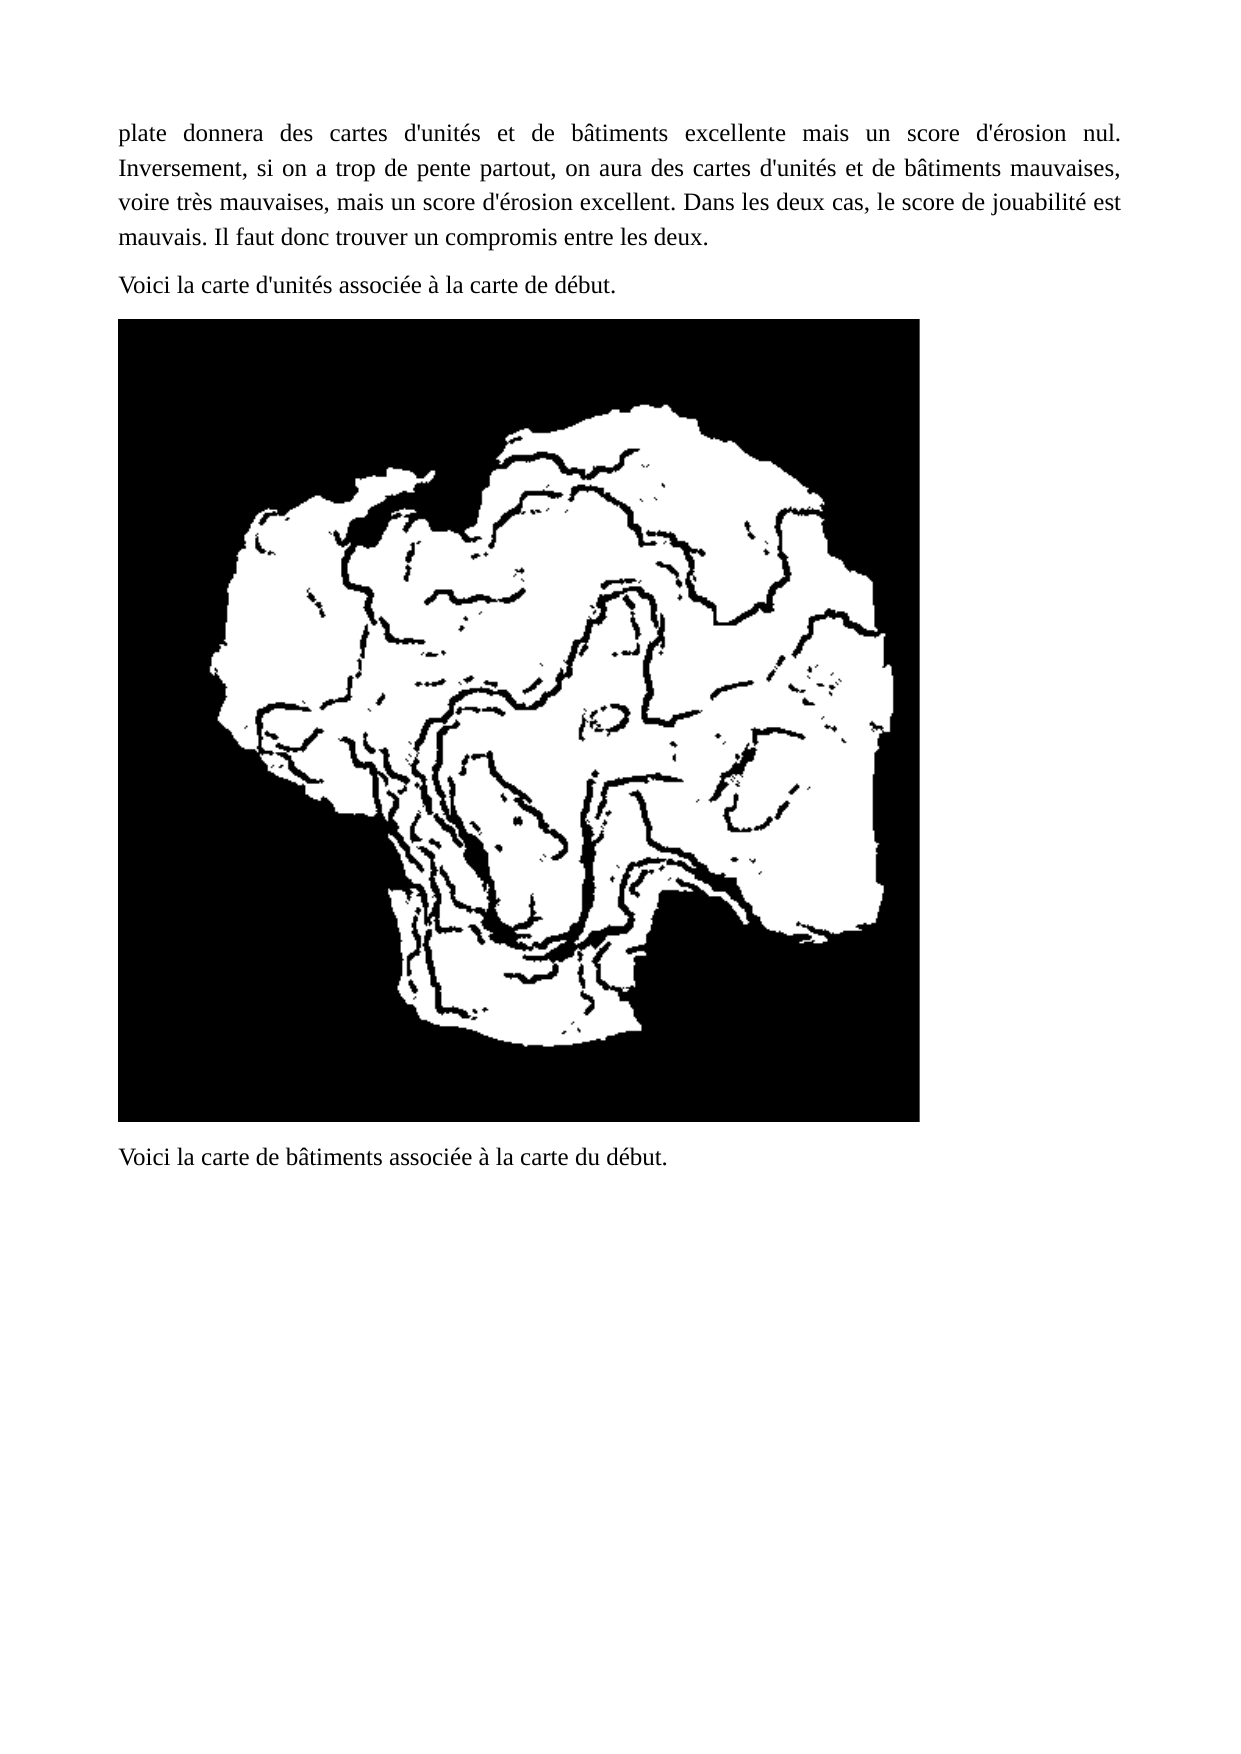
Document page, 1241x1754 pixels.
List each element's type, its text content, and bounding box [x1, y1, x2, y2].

picture [118, 319, 920, 1122]
text Voici la carte d'unités associée à la carte de début. [118, 271, 1122, 299]
text Voici la carte de bâtiments associée à la carte du début. [118, 1142, 1122, 1170]
text plate donnera des cartes d'unités et de bâtiments excellente mais un score d'érosion nul. Inversement, si on a trop de pente partout, on aura des cartes d'unités et de bâtiments mauvaises, voire très mauvaises, mais un score d'érosion excellent. Dans les deux cas, le score de jouabilité est mauvais. Il faut donc trouver un compromis entre les deux. [118, 118, 1122, 250]
